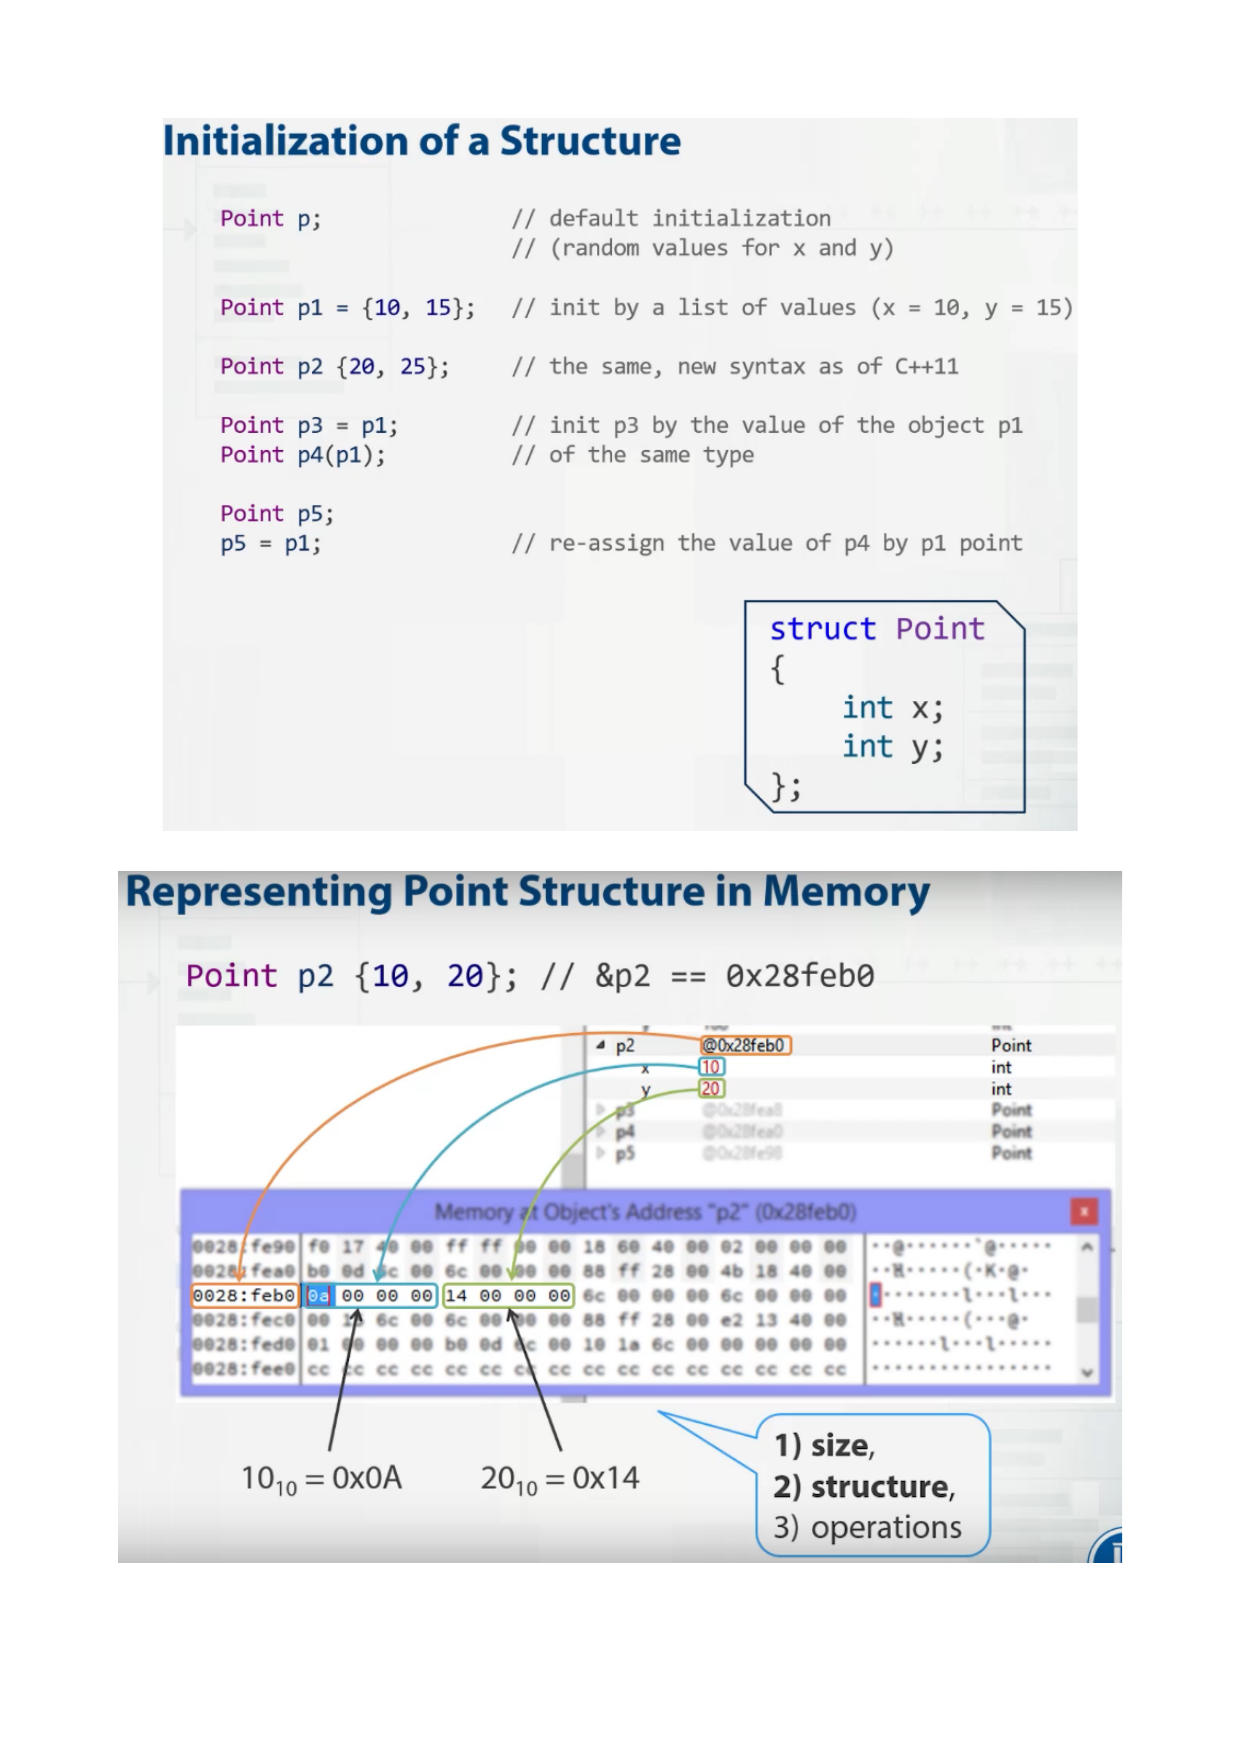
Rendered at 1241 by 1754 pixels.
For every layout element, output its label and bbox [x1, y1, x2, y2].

picture [162, 118, 1078, 831]
picture [118, 871, 1123, 1563]
